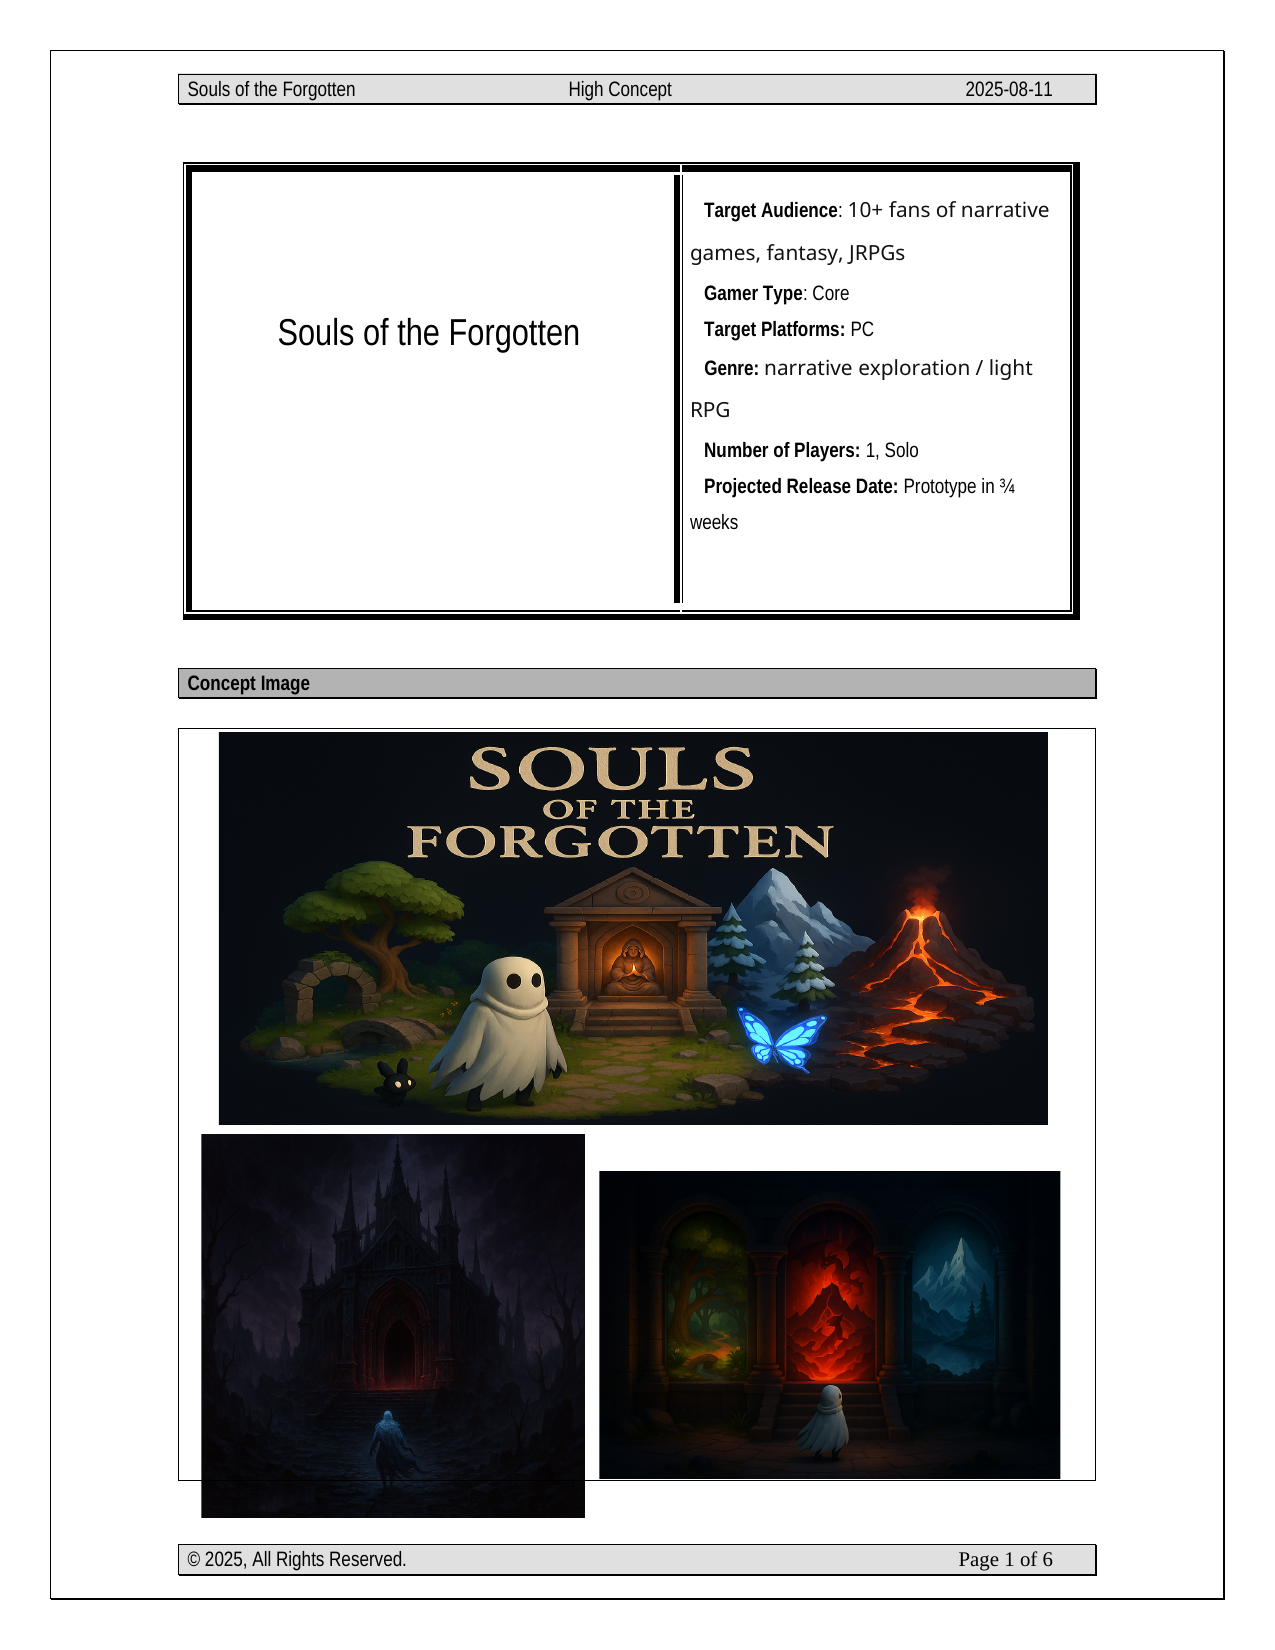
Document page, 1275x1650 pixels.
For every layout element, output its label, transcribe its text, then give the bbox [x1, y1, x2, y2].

picture [218, 732, 1048, 1125]
picture [201, 1481, 585, 1518]
picture [201, 1134, 585, 1480]
table_header Souls of the Forgotten [192, 172, 678, 610]
subtitle Concept Image [179, 669, 1095, 697]
picture [599, 1171, 1061, 1479]
table_header Target Audience: 10+ fans of narrative games, fantasy, JRPGs Gamer Type: Core Target Platforms: PC Genre: narrative exploration / light RPG Number of Players: 1, Solo Projected Release Date: Prototype in ¾ weeks [679, 164, 1073, 610]
